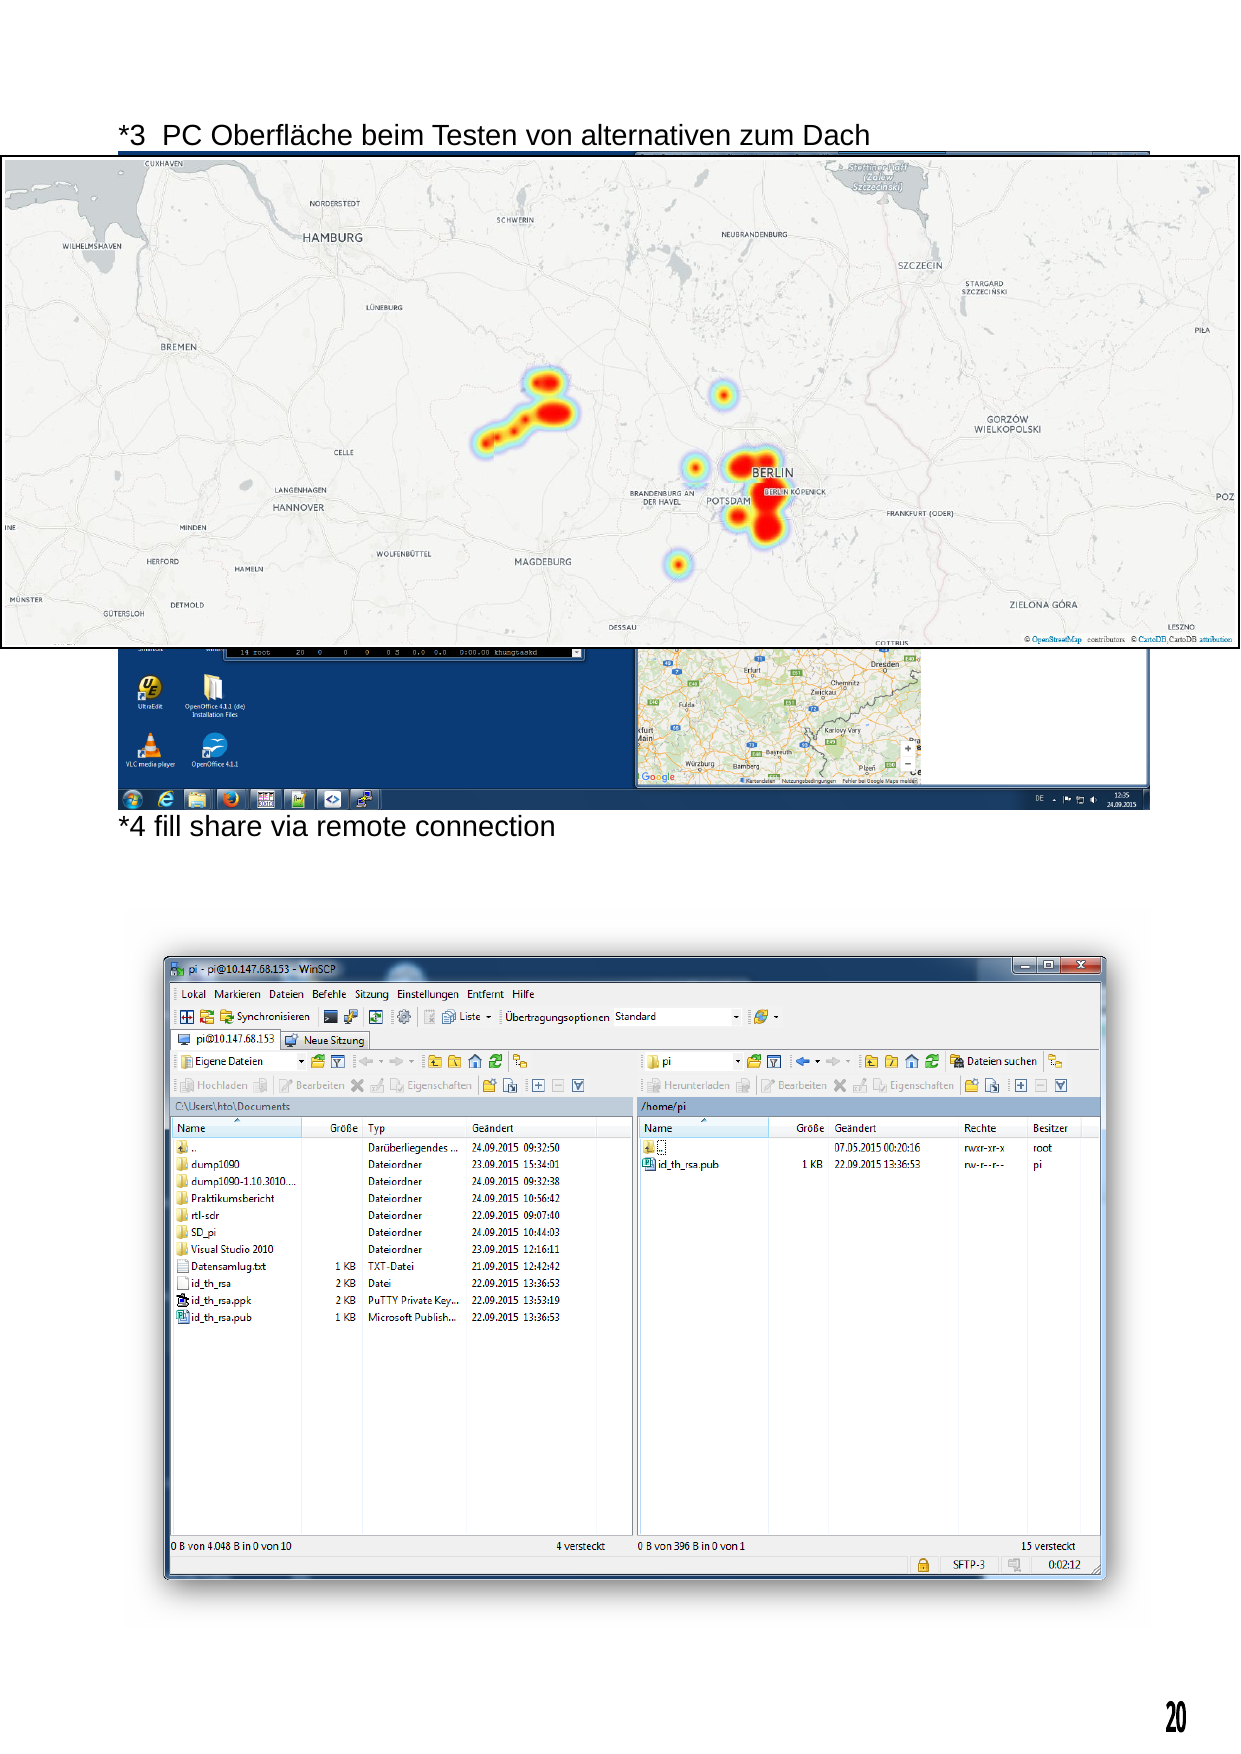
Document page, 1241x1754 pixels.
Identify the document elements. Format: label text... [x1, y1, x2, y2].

text *4 fill share via remote connection [118, 716, 1152, 843]
picture [118, 151, 1150, 155]
text *3 PC Oberfläche beim Testen von alternativen zum Dach [118, 118, 1152, 152]
picture [118, 909, 1152, 1627]
picture [5, 160, 1235, 645]
picture [118, 649, 1150, 810]
